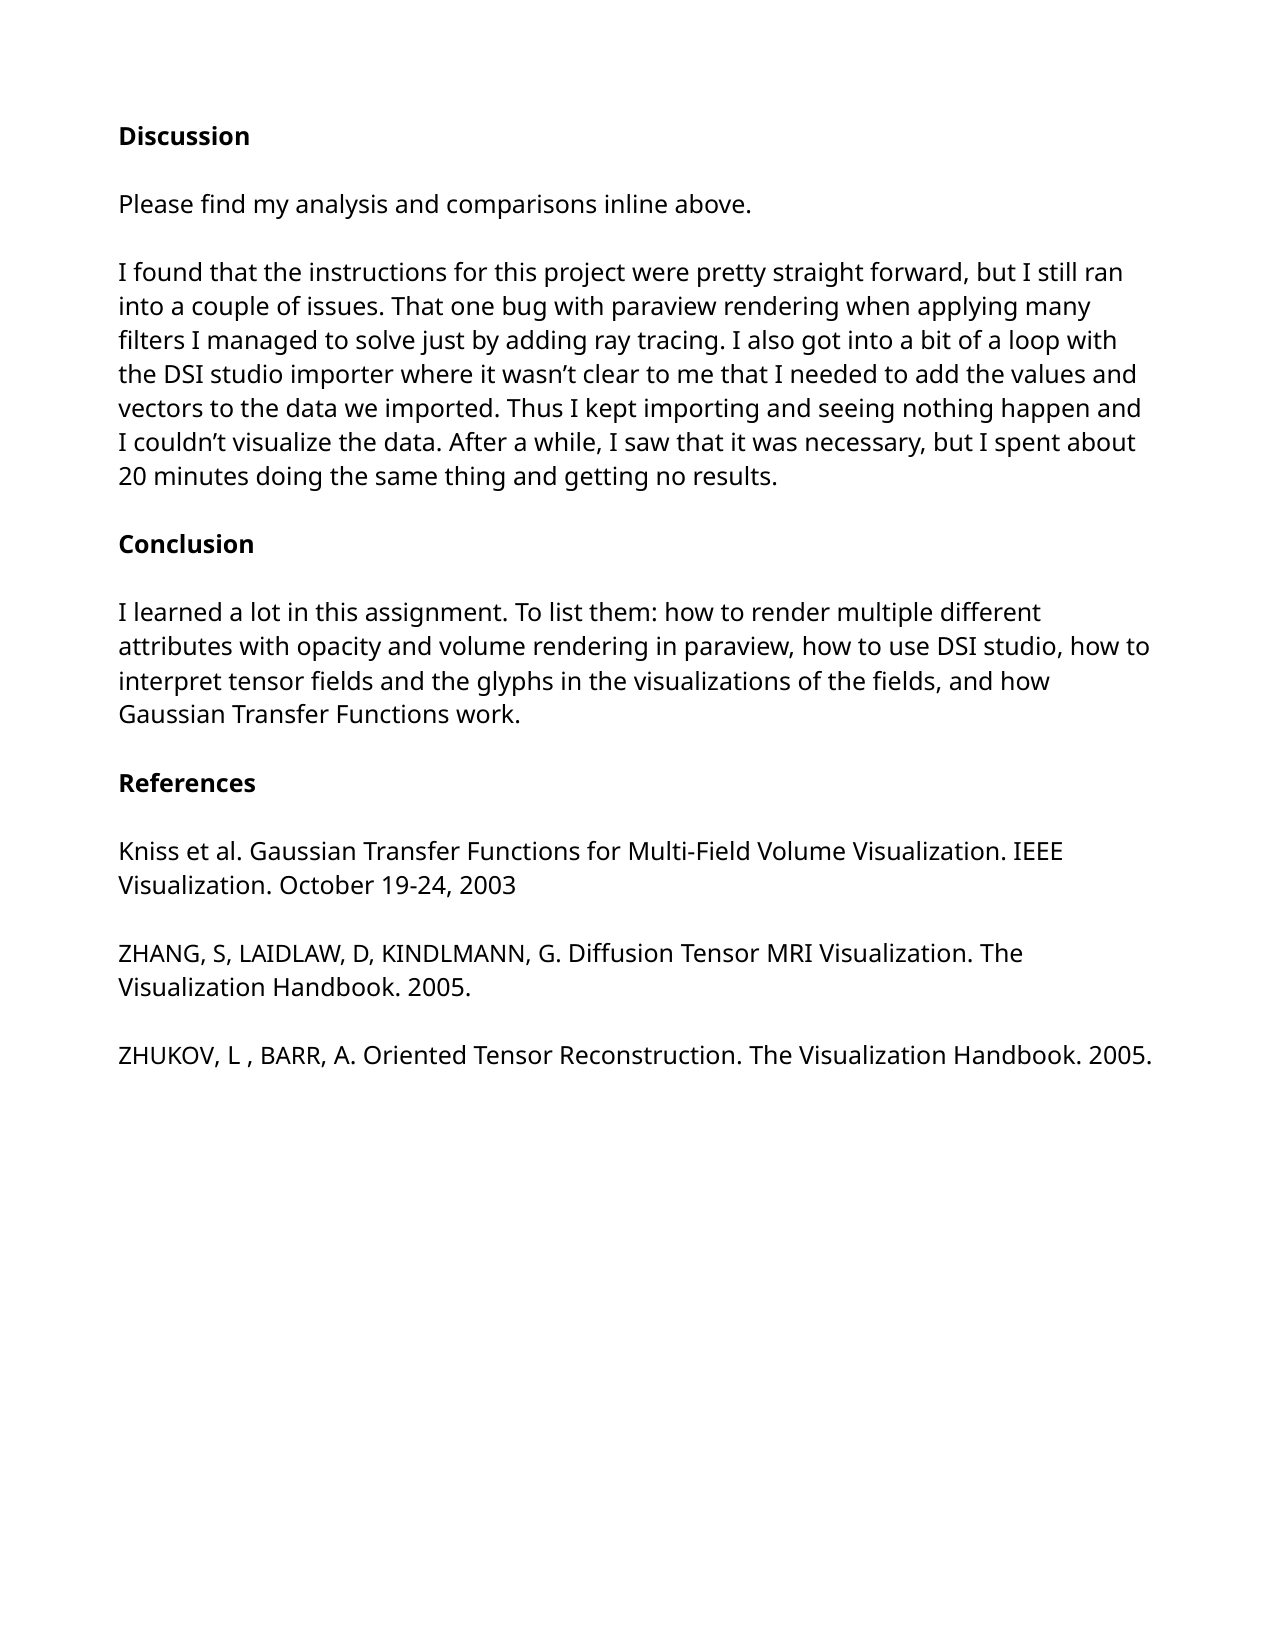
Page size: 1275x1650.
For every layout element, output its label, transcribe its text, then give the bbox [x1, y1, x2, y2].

text Please find my analysis and comparisons inline above. [118, 186, 1157, 220]
text Kniss et al. Gaussian Transfer Functions for Multi-Field Volume Visualization. IEEE Visualization. October 19-24, 2003 [118, 833, 1157, 902]
text ZHANG, S, LAIDLAW, D, KINDLMANN, G. Diffusion Tensor MRI Visualization. The Visualization Handbook. 2005. [118, 936, 1157, 1004]
text I found that the instructions for this project were pretty straight forward, but I still ran into a couple of issues. That one bug with paraview rendering when applying many filters I managed to solve just by adding ray tracing. I also got into a bit of a loop with the DSI studio importer where it wasn’t clear to me that I needed to add the values and vectors to the data we imported. Thus I kept importing and seeing nothing happen and I couldn’t visualize the data. After a while, I saw that it was necessary, but I spent about 20 minutes doing the same thing and getting no results. [118, 254, 1157, 493]
text Discussion [118, 118, 1157, 152]
text I learned a lot in this assignment. To list them: how to render multiple different attributes with opacity and volume rendering in paraview, how to use DSI studio, how to interpret tensor fields and the glyphs in the visualizations of the fields, and how Gaussian Transfer Functions work. [118, 595, 1157, 731]
text ZHUKOV, L , BARR, A. Oriented Tensor Reconstruction. The Visualization Handbook. 2005. [118, 1038, 1157, 1072]
text Conclusion [118, 527, 1157, 561]
text References [118, 765, 1157, 799]
